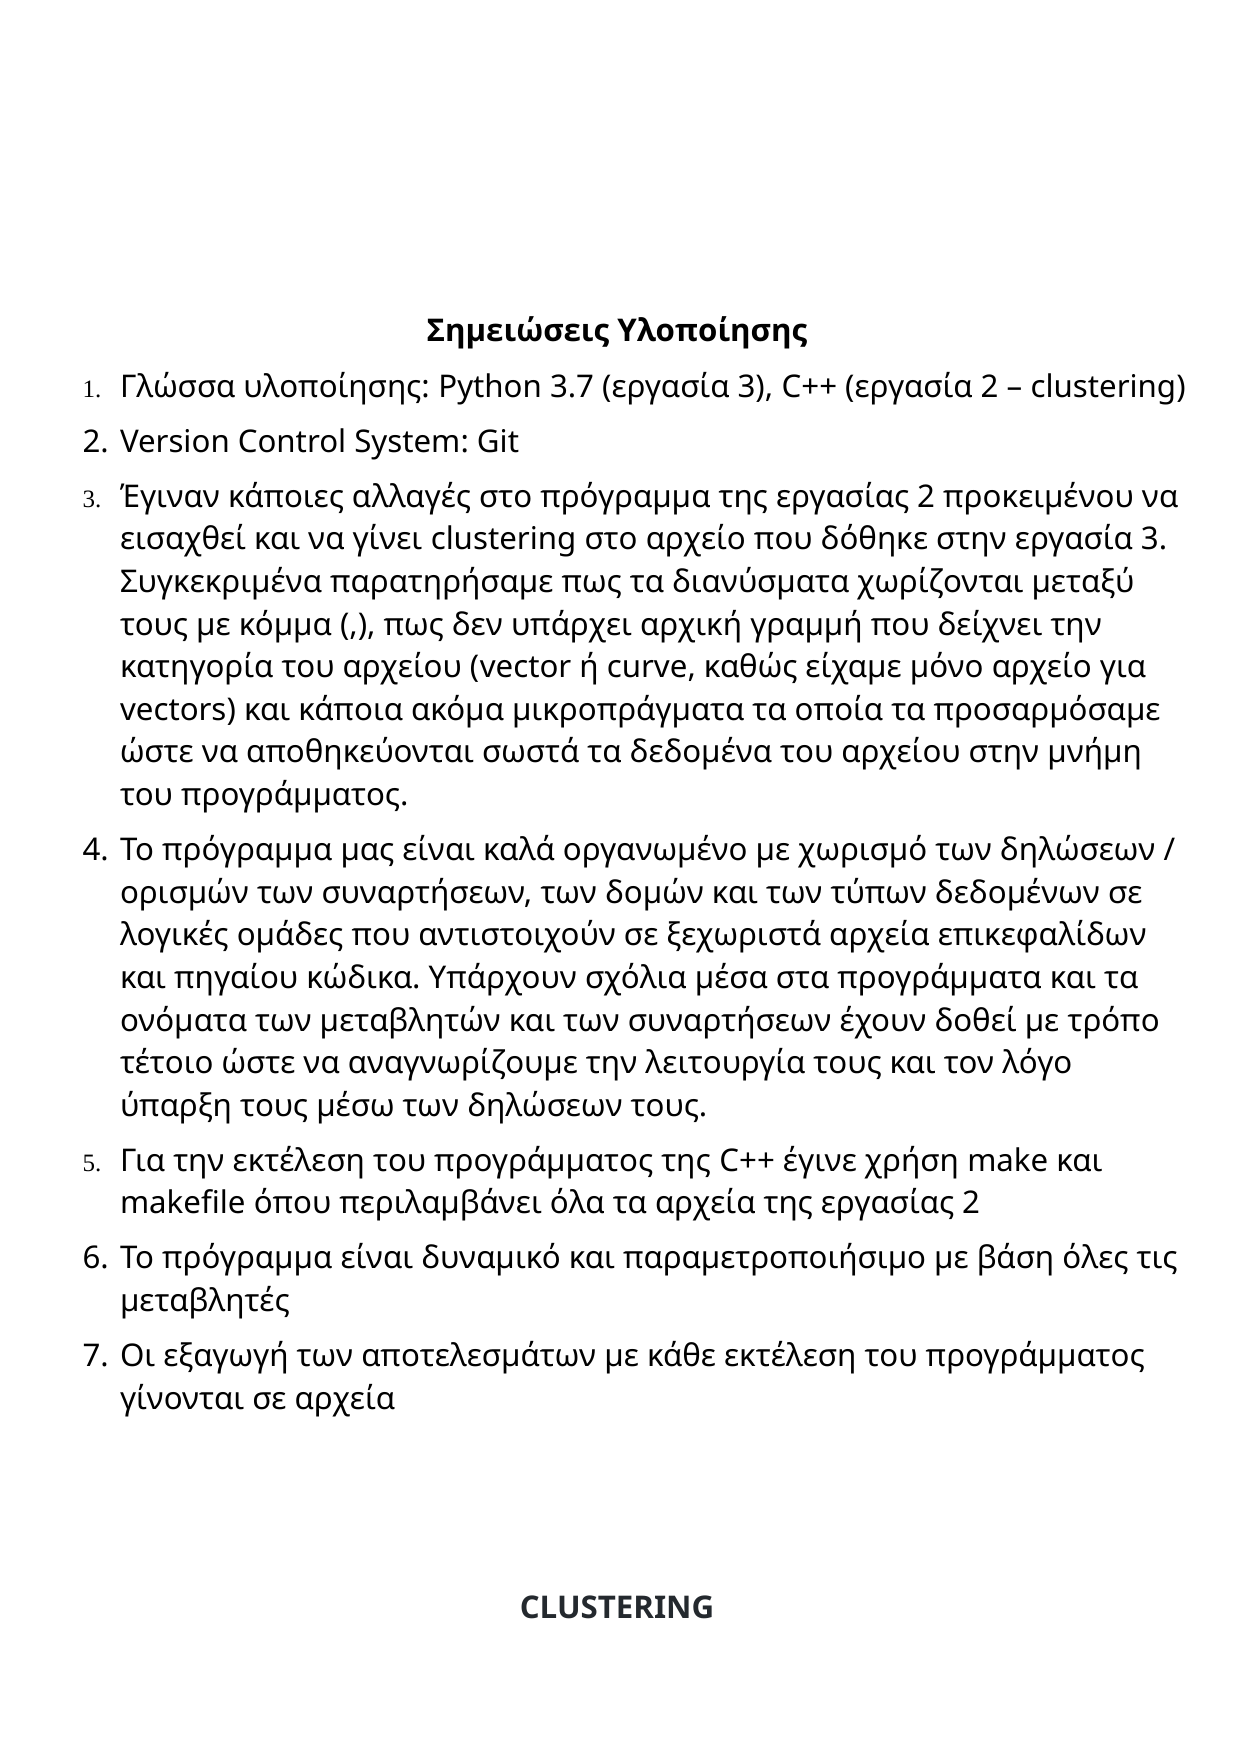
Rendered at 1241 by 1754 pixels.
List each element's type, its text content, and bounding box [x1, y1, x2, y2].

text CLUSTERING [45, 1585, 1189, 1628]
subtitle Σημειώσεις Υλοποίησης [45, 308, 1189, 351]
list Έγιναν κάποιες αλλαγές στο πρόγραμμα της εργασίας 2 προκειμένου να εισαχθεί και να γίνει clustering στο αρχείο που δόθηκε στην εργασία 3. Συγκεκριμένα παρατηρήσαμε πως τα διανύσματα χωρίζονται μεταξύ τους με κόμμα (,), πως δεν υπάρχει αρχική γραμμή που δείχνει την κατηγορία του αρχείου (vector ή curve, καθώς είχαμε μόνο αρχείο για vectors) και κάποια ακόμα μικροπράγματα τα οποία τα προσαρμόσαμε ώστε να αποθηκεύονται σωστά τα δεδομένα του αρχείου στην μνήμη του προγράμματος. [82, 474, 1189, 814]
list Το πρόγραμμα μας είναι καλά οργανωμένο με χωρισμό των δηλώσεων / ορισμών των συναρτήσεων, των δομών και των τύπων δεδομένων σε λογικές ομάδες που αντιστοιχούν σε ξεχωριστά αρχεία επικεφαλίδων και πηγαίου κώδικα. Υπάρχουν σχόλια μέσα στα προγράμματα και τα ονόματα των μεταβλητών και των συναρτήσεων έχουν δοθεί με τρόπο τέτοιο ώστε να αναγνωρίζουμε την λειτουργία τους και τον λόγο ύπαρξη τους μέσω των δηλώσεων τους. [82, 827, 1189, 1125]
list Version Control System: Git [82, 419, 1189, 461]
list Το πρόγραμμα είναι δυναμικό και παραμετροποιήσιμο με βάση όλες τις μεταβλητές [82, 1236, 1189, 1321]
list Οι εξαγωγή των αποτελεσμάτων με κάθε εκτέλεση του προγράμματος γίνονται σε αρχεία [82, 1333, 1189, 1418]
list Γλώσσα υλοποίησης: Python 3.7 (εργασία 3), C++ (εργασία 2 – clustering) [82, 363, 1189, 406]
list Για την εκτέλεση του προγράμματος της C++ έγινε χρήση make και makefile όπου περιλαμβάνει όλα τα αρχεία της εργασίας 2 [82, 1138, 1189, 1223]
